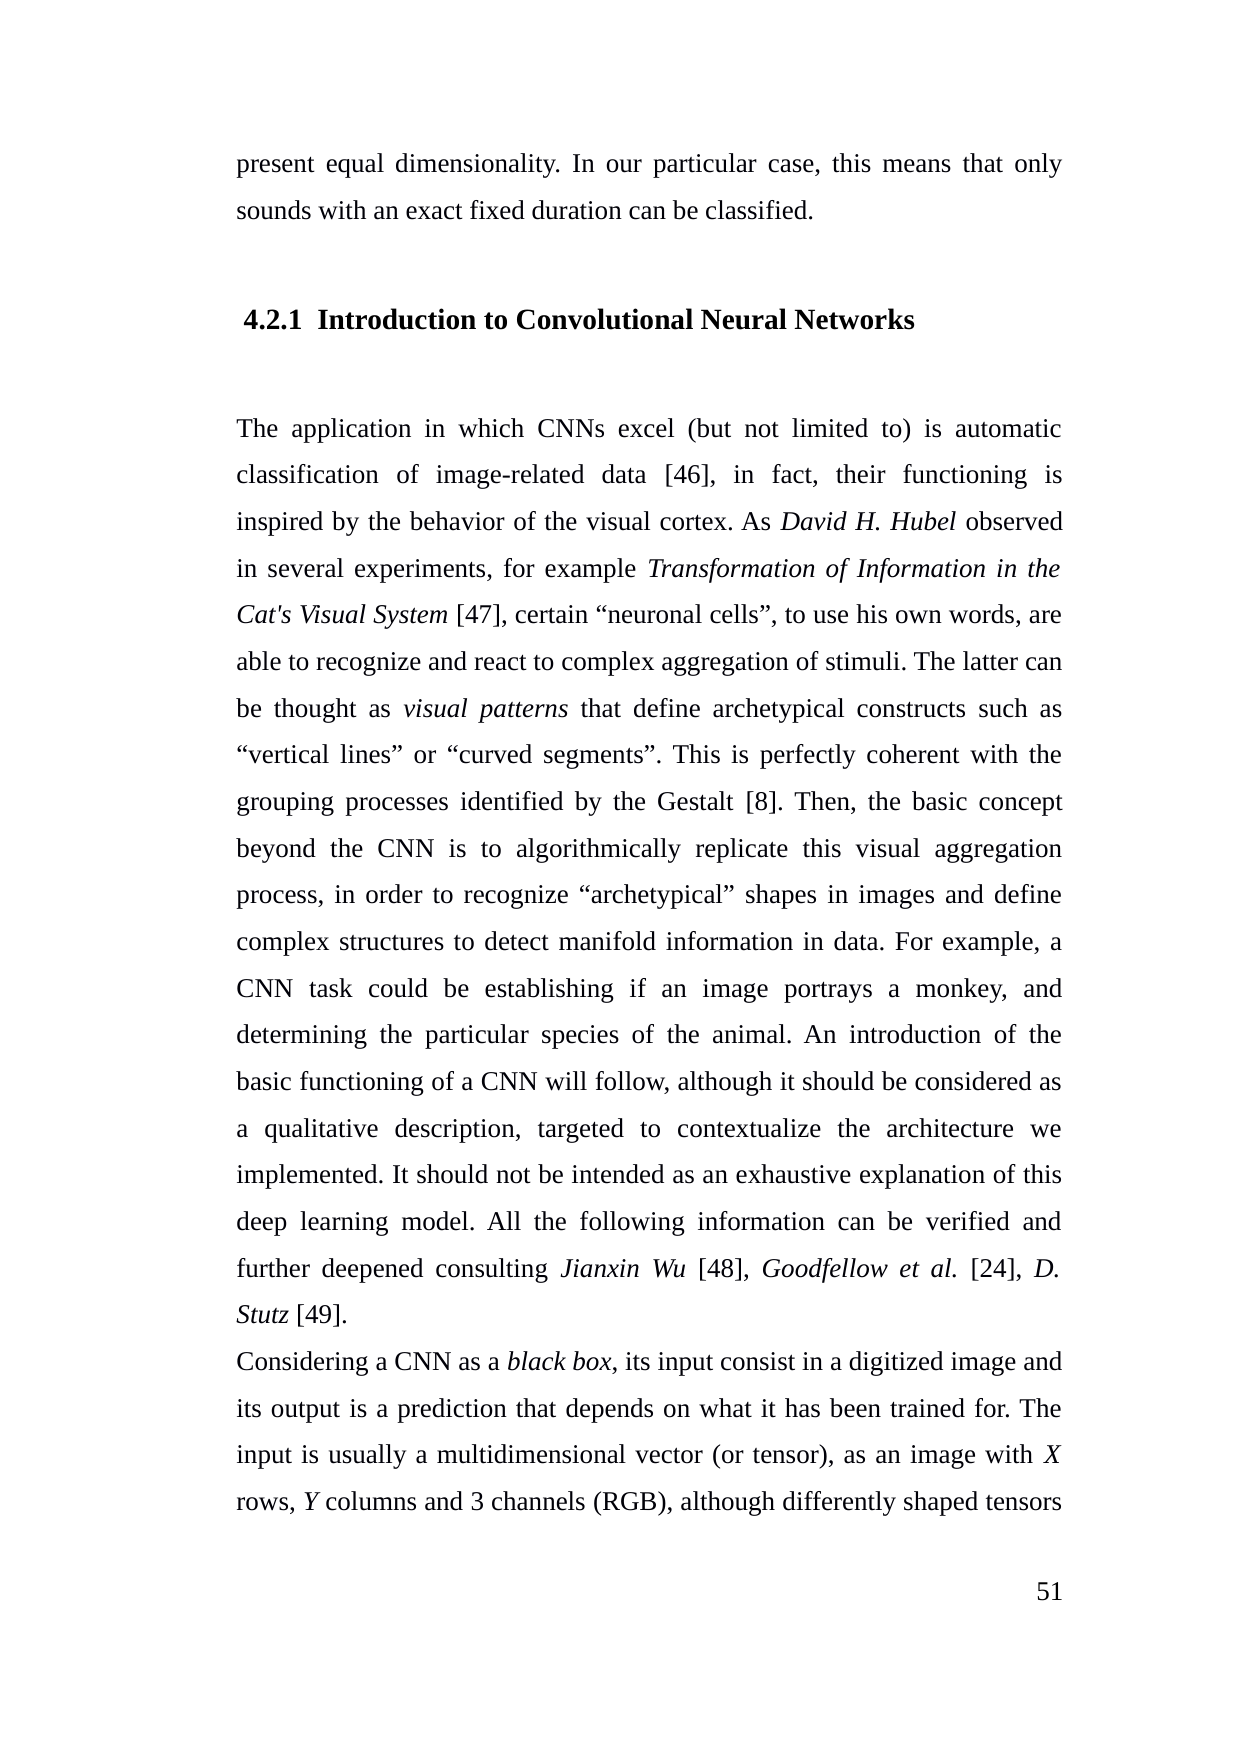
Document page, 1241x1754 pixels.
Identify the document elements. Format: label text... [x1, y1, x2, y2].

text The application in which CNNs excel (but not limited to) is automatic classification of image-related data [46], in fact, their functioning is inspired by the behavior of the visual cortex. As David H. Hubel observed in several experiments, for example Transformation of Information in the Cat's Visual System [47], certain “neuronal cells”, to use his own words, are able to recognize and react to complex aggregation of stimuli. The latter can be thought as visual patterns that define archetypical constructs such as “vertical lines” or “curved segments”. This is perfectly coherent with the grouping processes identified by the Gestalt [8]. Then, the basic concept beyond the CNN is to algorithmically replicate this visual aggregation process, in order to recognize “archetypical” shapes in images and define complex structures to detect manifold information in data. For example, a CNN task could be establishing if an image portrays a monkey, and determining the particular species of the animal. An introduction of the basic functioning of a CNN will follow, although it should be considered as a qualitative description, targeted to contextualize the architecture we implemented. It should not be intended as an exhaustive explanation of this deep learning model. All the following information can be verified and further deepened consulting Jianxin Wu [48], Goodfellow et al. [24], D. Stutz [49]. [236, 412, 1063, 1330]
text present equal dimensionality. In our particular case, this means that only sounds with an exact fixed duration can be classified. [236, 148, 1063, 225]
text Considering a CNN as a black box, its input consist in a digitized image and its output is a prediction that depends on what it has been trained for. The input is usually a multidimensional vector (or tensor), as an image with X rows, Y columns and 3 channels (RGB), although differently shaped tensors [236, 1345, 1063, 1516]
subtitle Introduction to Convolutional Neural Networks [236, 302, 1063, 336]
